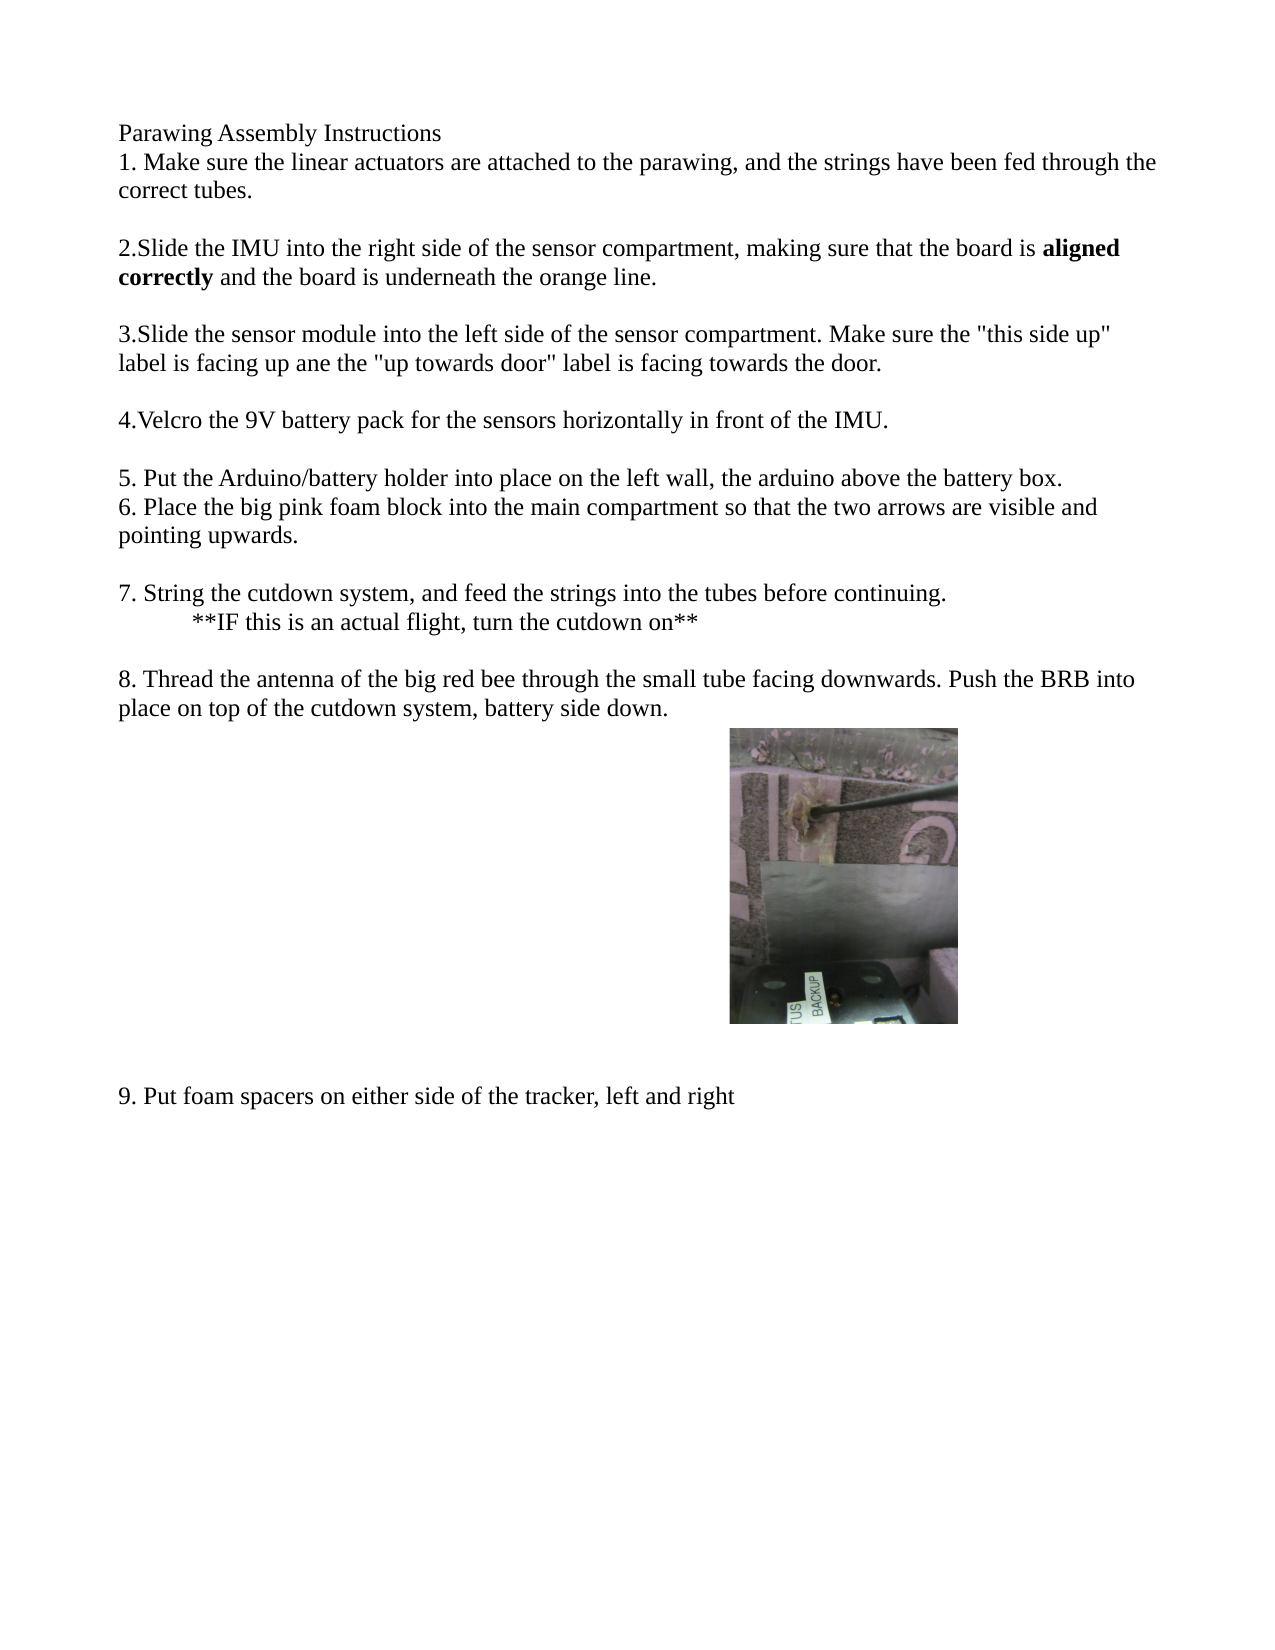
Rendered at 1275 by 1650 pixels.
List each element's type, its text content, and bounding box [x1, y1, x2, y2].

text 5. Put the Arduino/battery holder into place on the left wall, the arduino above the battery box. [118, 463, 1157, 492]
text 3.Slide the sensor module into the left side of the sensor compartment. Make sure the "this side up" label is facing up ane the "up towards door" label is facing towards the door. [118, 319, 1157, 377]
text Parawing Assembly Instructions [118, 118, 1157, 147]
text 9. Put foam spacers on either side of the tracker, left and right [118, 1081, 1157, 1109]
picture [729, 728, 958, 1024]
text 4.Velcro the 9V battery pack for the sensors horizontally in front of the IMU. [118, 406, 1157, 434]
text 6. Place the big pink foam block into the main compartment so that the two arrows are visible and pointing upwards. [118, 492, 1157, 549]
text 2.Slide the IMU into the right side of the sensor compartment, making sure that the board is aligned correctly and the board is underneath the orange line. [118, 233, 1157, 291]
text 7. String the cutdown system, and feed the strings into the tubes before continuing. [118, 578, 1157, 607]
text 1. Make sure the linear actuators are attached to the parawing, and the strings have been fed through the correct tubes. [118, 147, 1157, 204]
text **IF this is an actual flight, turn the cutdown on** [118, 607, 1157, 636]
text 8. Thread the antenna of the big red bee through the small tube facing downwards. Push the BRB into place on top of the cutdown system, battery side down. [118, 664, 1157, 722]
